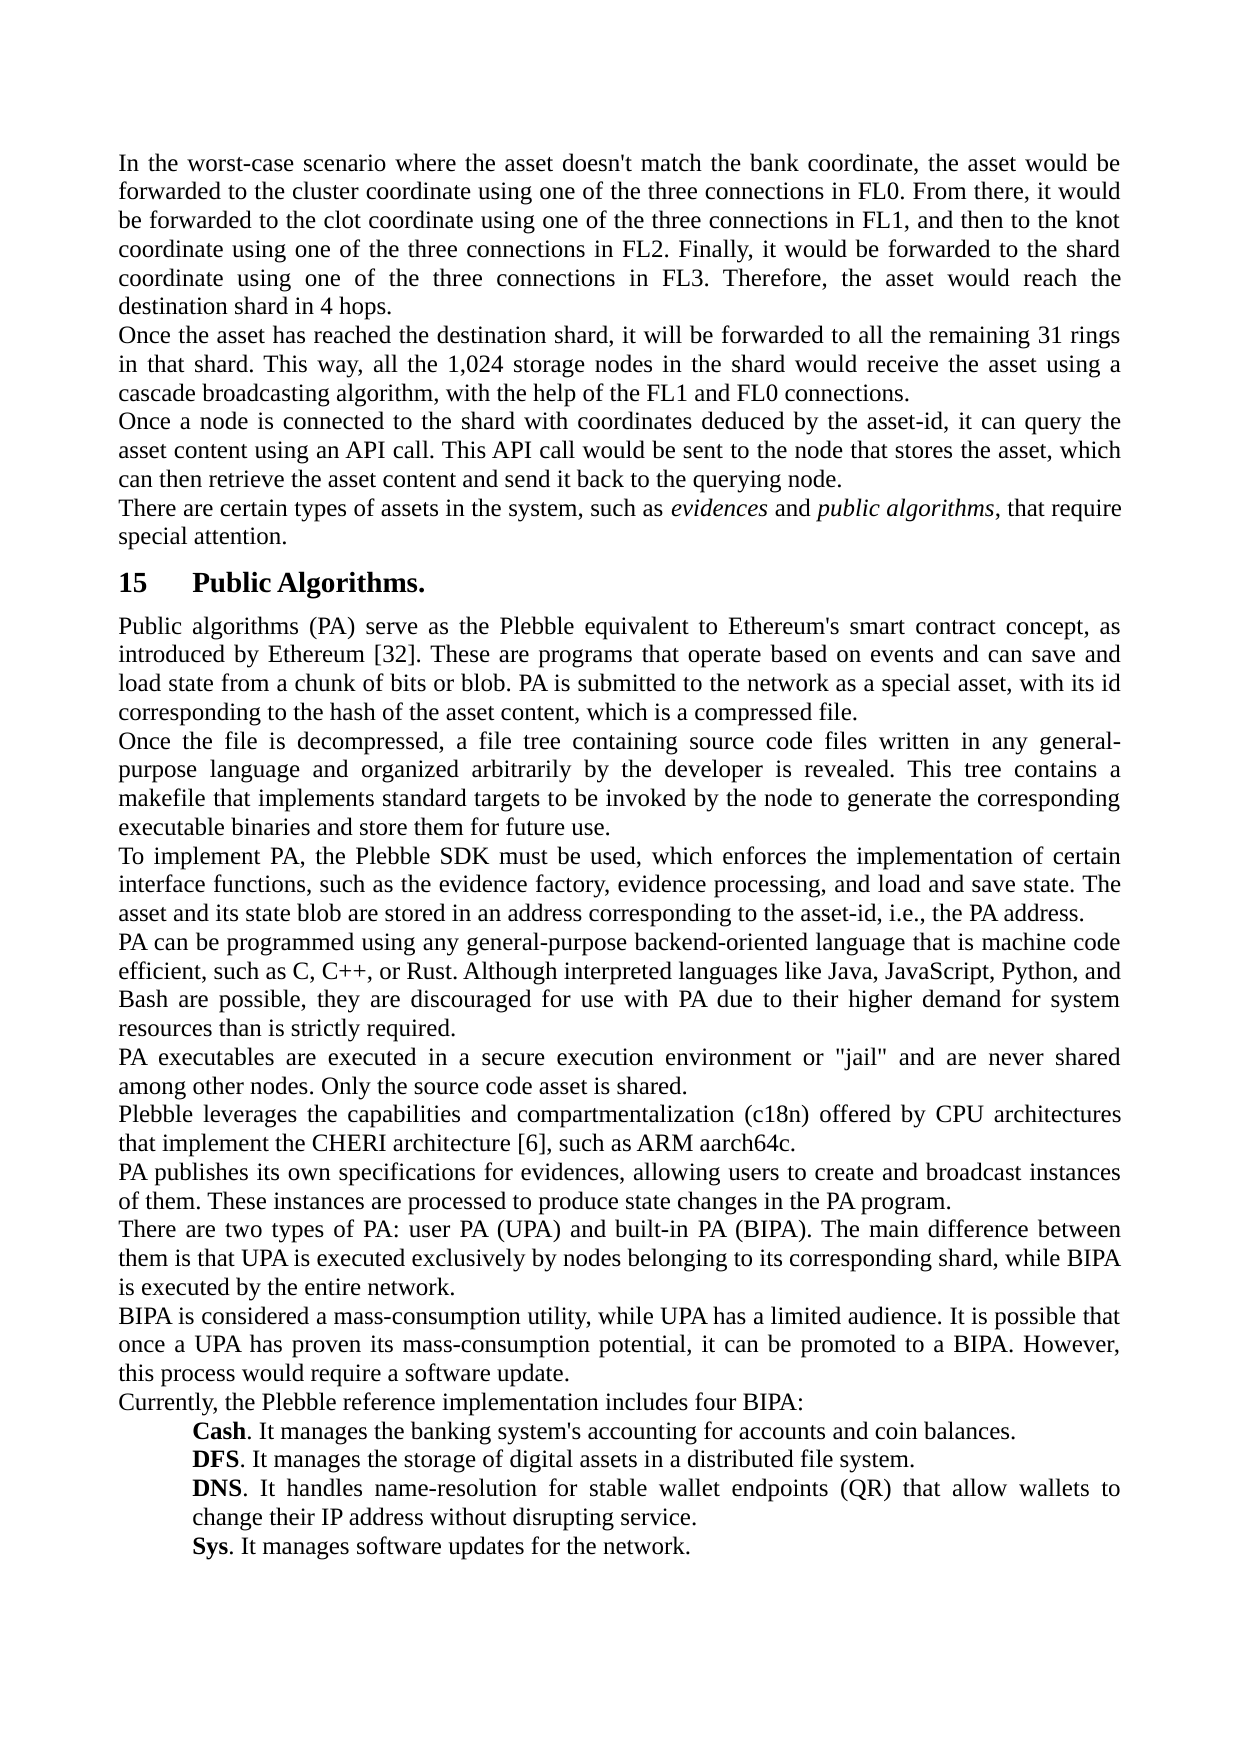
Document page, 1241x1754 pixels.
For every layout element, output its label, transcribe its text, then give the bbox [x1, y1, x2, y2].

text There are two types of PA: user PA (UPA) and built-in PA (BIPA). The main difference between them is that UPA is executed exclusively by nodes belonging to its corresponding shard, while BIPA is executed by the entire network. [118, 1214, 1122, 1301]
text To implement PA, the Plebble SDK must be used, which enforces the implementation of certain interface functions, such as the evidence factory, evidence processing, and load and save state. The asset and its state blob are stored in an address corresponding to the asset-id, i.e., the PA address. [118, 841, 1122, 927]
text PA executables are executed in a secure execution environment or "jail" and are never shared among other nodes. Only the source code asset is shared. [118, 1042, 1122, 1099]
text Once the asset has reached the destination shard, it will be forwarded to all the remaining 31 rings in that shard. This way, all the 1,024 storage nodes in the shard would receive the asset using a cascade broadcasting algorithm, with the help of the FL1 and FL0 connections. [118, 320, 1122, 406]
text Sys. It manages software updates for the network. [192, 1531, 1122, 1559]
text Once a node is connected to the shard with coordinates deduced by the asset-id, it can query the asset content using an API call. This API call would be sent to the node that stores the asset, which can then retrieve the asset content and send it back to the querying node. [118, 406, 1122, 493]
text Plebble leverages the capabilities and compartmentalization (c18n) offered by CPU architectures that implement the CHERI architecture [6], such as ARM aarch64c. [118, 1099, 1122, 1157]
subtitle Public Algorithms. [118, 565, 1122, 598]
text In the worst-case scenario where the asset doesn't match the bank coordinate, the asset would be forwarded to the cluster coordinate using one of the three connections in FL0. From there, it would be forwarded to the clot coordinate using one of the three connections in FL1, and then to the knot coordinate using one of the three connections in FL2. Finally, it would be forwarded to the shard coordinate using one of the three connections in FL3. Therefore, the asset would reach the destination shard in 4 hops. [118, 148, 1122, 320]
text PA can be programmed using any general-purpose backend-oriented language that is machine code efficient, such as C, C++, or Rust. Although interpreted languages like Java, JavaScript, Python, and Bash are possible, they are discouraged for use with PA due to their higher demand for system resources than is strictly required. [118, 927, 1122, 1042]
text Public algorithms (PA) serve as the Plebble equivalent to Ethereum's smart contract concept, as introduced by Ethereum [32]. These are programs that operate based on events and can save and load state from a chunk of bits or blob. PA is submitted to the network as a special asset, with its id corresponding to the hash of the asset content, which is a compressed file. [118, 611, 1122, 726]
text BIPA is considered a mass-consumption utility, while UPA has a limited audience. It is possible that once a UPA has proven its mass-consumption potential, it can be promoted to a BIPA. However, this process would require a software update. [118, 1301, 1122, 1387]
text Once the file is decompressed, a file tree containing source code files written in any general-purpose language and organized arbitrarily by the developer is revealed. This tree contains a makefile that implements standard targets to be invoked by the node to generate the corresponding executable binaries and store them for future use. [118, 726, 1122, 841]
text There are certain types of assets in the system, such as evidences and public algorithms, that require special attention. [118, 493, 1122, 550]
text PA publishes its own specifications for evidences, allowing users to create and broadcast instances of them. These instances are processed to produce state changes in the PA program. [118, 1157, 1122, 1214]
text Cash. It manages the banking system's accounting for accounts and coin balances. [192, 1416, 1122, 1444]
text Currently, the Plebble reference implementation includes four BIPA: [118, 1387, 1122, 1416]
text DFS. It manages the storage of digital assets in a distributed file system. [192, 1444, 1122, 1473]
text DNS. It handles name-resolution for stable wallet endpoints (QR) that allow wallets to change their IP address without disrupting service. [192, 1473, 1122, 1531]
